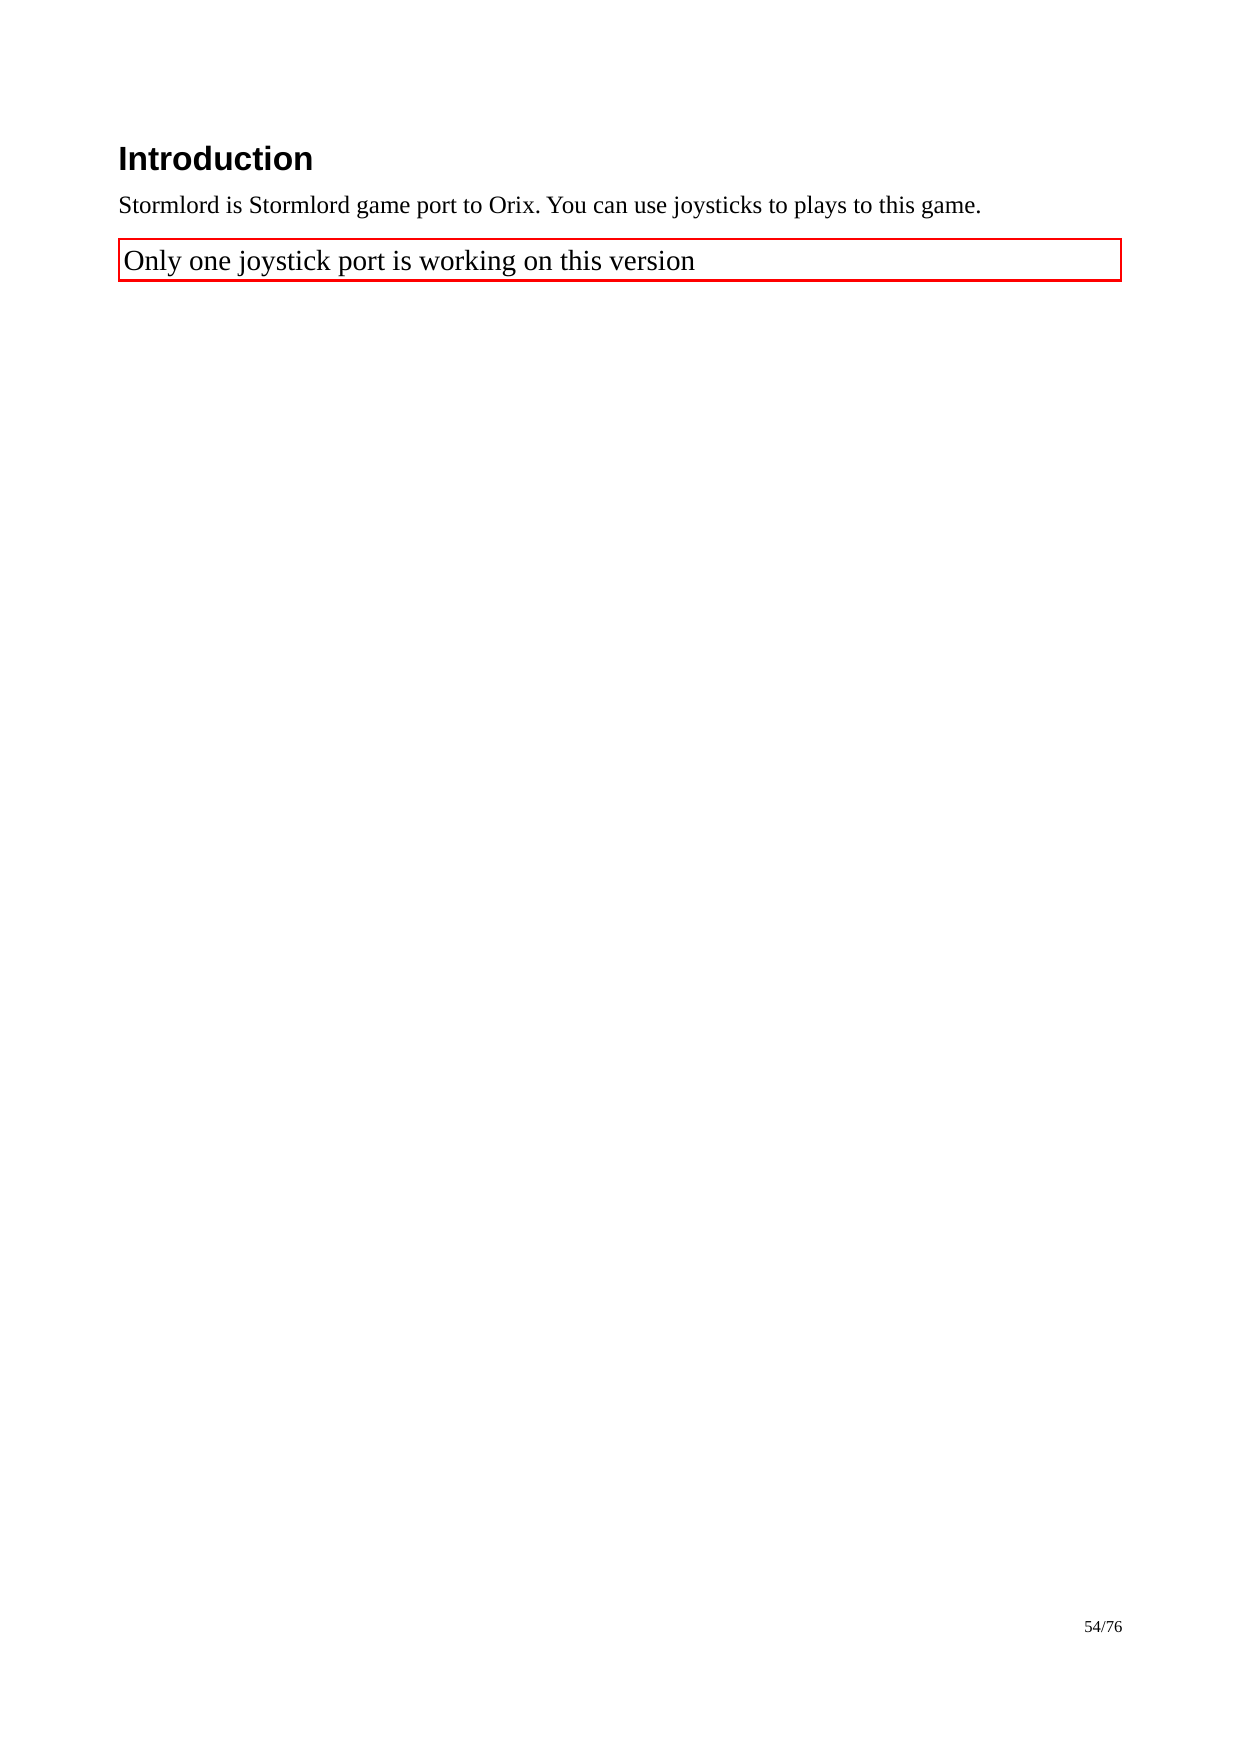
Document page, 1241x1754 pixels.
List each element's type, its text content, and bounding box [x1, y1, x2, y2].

subtitle Introduction [118, 139, 1122, 178]
text Stormlord is Stormlord game port to Orix. You can use joysticks to plays to this game. [118, 190, 1122, 219]
subtitle Only one joystick port is working on this version [120, 240, 1120, 279]
